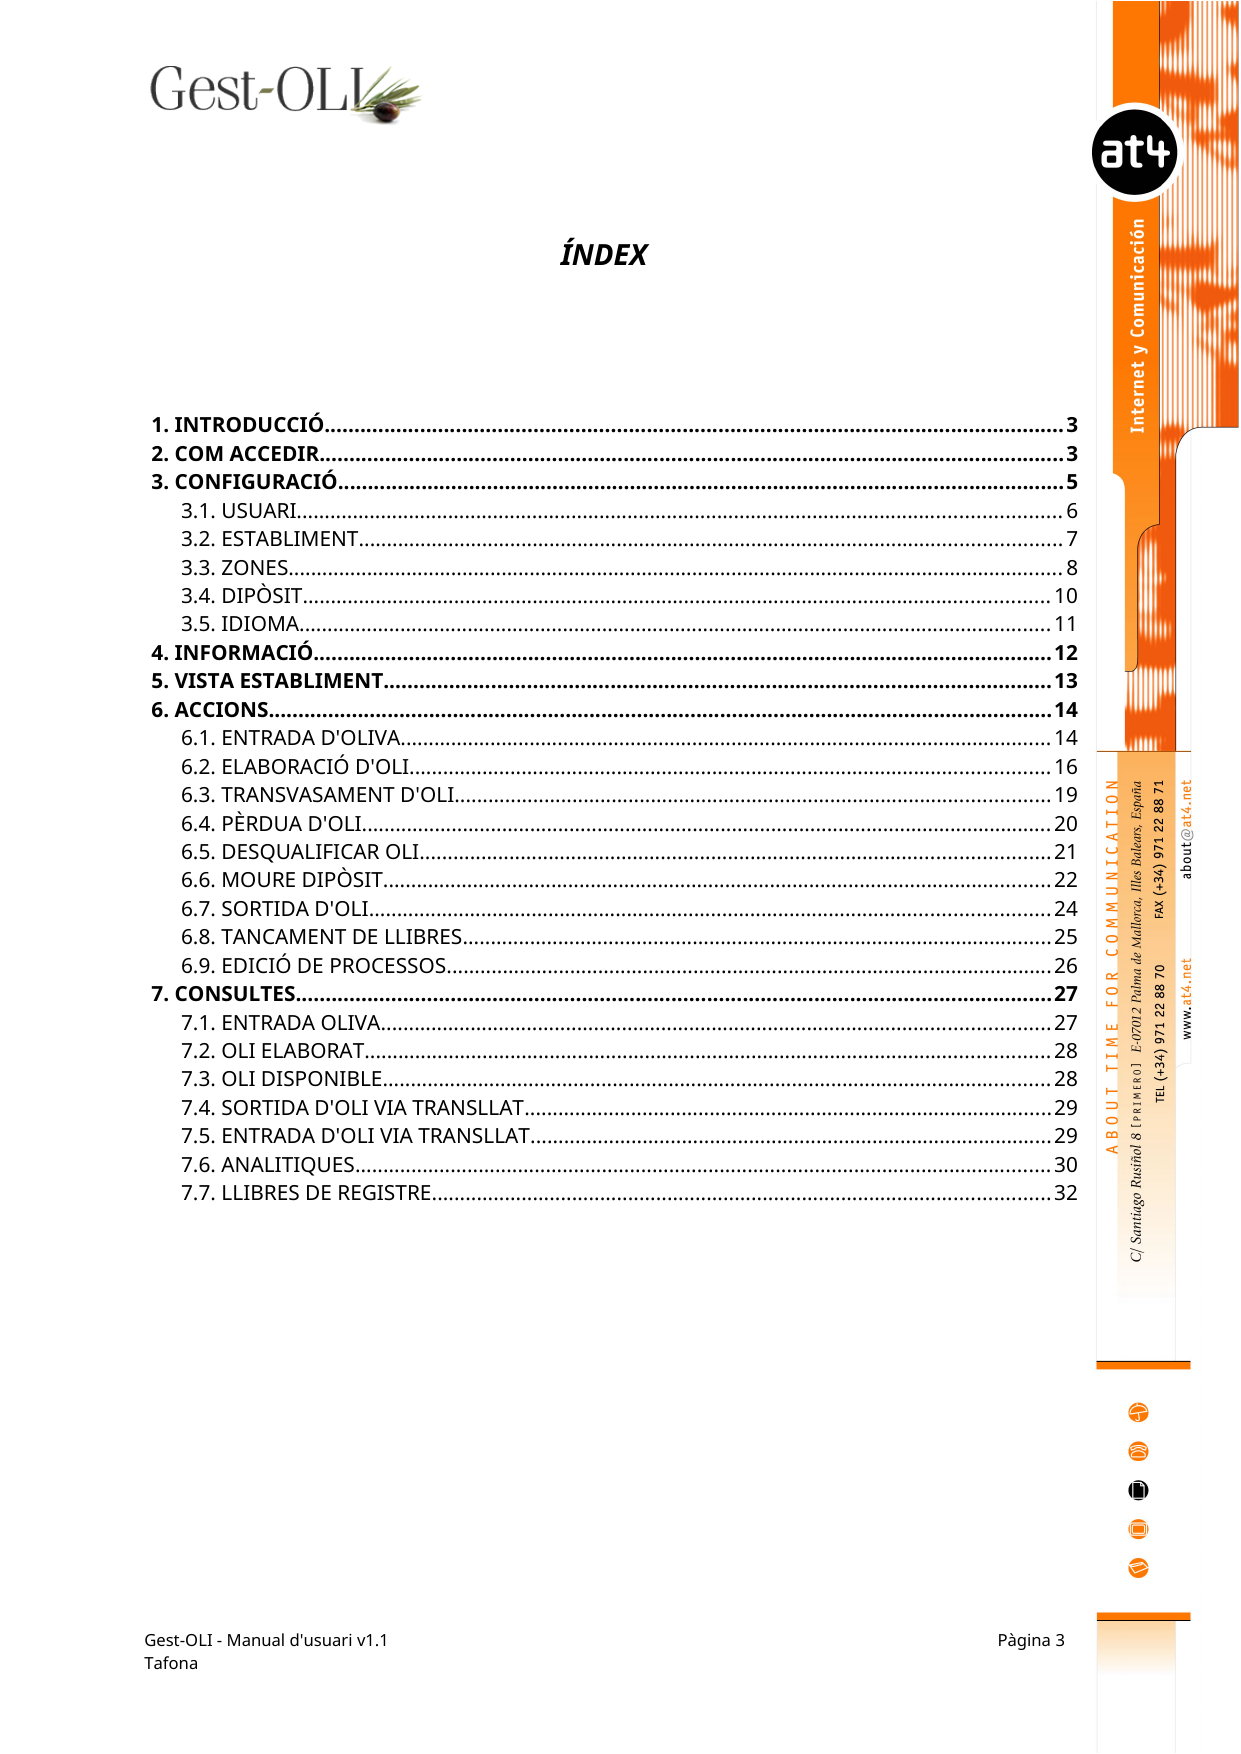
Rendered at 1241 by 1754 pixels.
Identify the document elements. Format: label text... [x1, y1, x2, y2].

text 7.7. LLIBRES DE REGISTRE 32 [154, 1178, 1078, 1207]
picture [149, 66, 423, 126]
text 7.5. ENTRADA D'OLI VIA TRANSLLAT 29 [154, 1121, 1078, 1150]
text 7.6. ANALITIQUES 30 [154, 1150, 1078, 1178]
text 6. ACCIONS 14 [140, 695, 1078, 723]
text 3.5. IDIOMA 11 [154, 609, 1078, 638]
text 3.2. ESTABLIMENT 7 [154, 524, 1078, 553]
text 3.3. ZONES 8 [154, 553, 1078, 581]
text 1. INTRODUCCIÓ 3 [140, 411, 1078, 439]
text 6.5. DESQUALIFICAR OLI 21 [154, 837, 1078, 866]
text 6.4. PÈRDUA D'OLI 20 [154, 809, 1078, 837]
text 3.1. USUARI 6 [154, 496, 1078, 524]
text 6.3. TRANSVASAMENT D'OLI 19 [154, 780, 1078, 809]
text 3.4. DIPÒSIT 10 [154, 581, 1078, 609]
text 7.2. OLI ELABORAT 28 [154, 1036, 1078, 1064]
text 7.4. SORTIDA D'OLI VIA TRANSLLAT 29 [154, 1093, 1078, 1121]
text 6.1. ENTRADA D'OLIVA 14 [154, 723, 1078, 752]
text 4. INFORMACIÓ 12 [140, 638, 1078, 666]
text 5. VISTA ESTABLIMENT 13 [140, 666, 1078, 695]
text 7.3. OLI DISPONIBLE 28 [154, 1064, 1078, 1093]
text 2. COM ACCEDIR 3 [140, 439, 1078, 467]
text 7. CONSULTES 27 [140, 979, 1078, 1008]
text 6.2. ELABORACIÓ D'OLI 16 [154, 752, 1078, 780]
text 6.7. SORTIDA D'OLI 24 [154, 894, 1078, 922]
text 6.9. EDICIÓ DE PROCESSOS 26 [154, 951, 1078, 979]
text 6.6. MOURE DIPÒSIT 22 [154, 866, 1078, 894]
picture [1085, 1, 1239, 1753]
text ÍNDEX [133, 234, 1078, 274]
text 7.1. ENTRADA OLIVA 27 [154, 1008, 1078, 1036]
text 3. CONFIGURACIÓ 5 [140, 467, 1078, 496]
text 6.8. TANCAMENT DE LLIBRES 25 [154, 922, 1078, 951]
